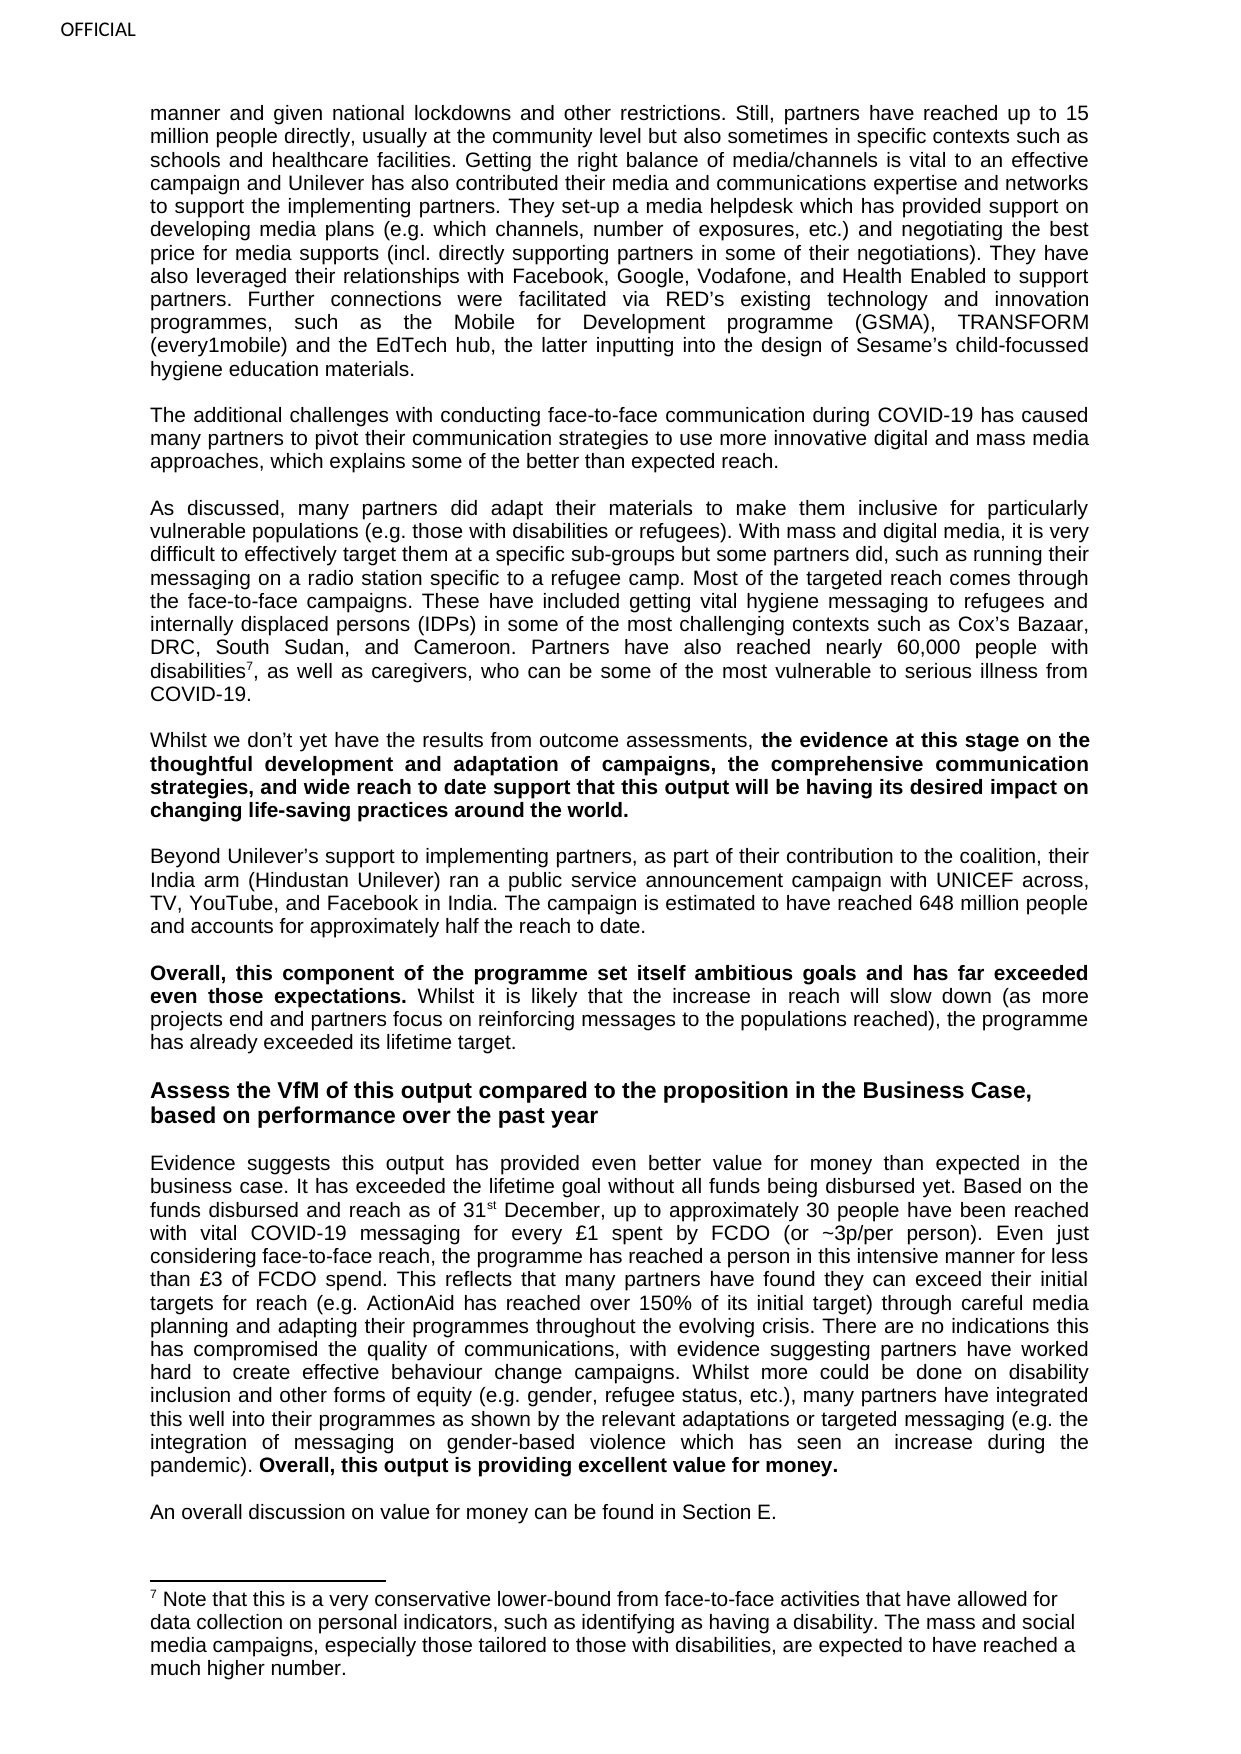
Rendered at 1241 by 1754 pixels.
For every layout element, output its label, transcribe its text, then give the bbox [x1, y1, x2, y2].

text manner and given national lockdowns and other restrictions. Still, partners have reached up to 15 million people directly, usually at the community level but also sometimes in specific contexts such as schools and healthcare facilities. Getting the right balance of media/channels is vital to an effective campaign and Unilever has also contributed their media and communications expertise and networks to support the implementing partners. They set-up a media helpdesk which has provided support on developing media plans (e.g. which channels, number of exposures, etc.) and negotiating the best price for media supports (incl. directly supporting partners in some of their negotiations). They have also leveraged their relationships with Facebook, Google, Vodafone, and Health Enabled to support partners. Further connections were facilitated via RED’s existing technology and innovation programmes, such as the Mobile for Development programme (GSMA), TRANSFORM (every1mobile) and the EdTech hub, the latter inputting into the design of Sesame’s child-focussed hygiene education materials. [150, 102, 1090, 380]
text Whilst we don’t yet have the results from outcome assessments, the evidence at this stage on the thoughtful development and adaptation of campaigns, the comprehensive communication strategies, and wide reach to date support that this output will be having its desired impact on changing life-saving practices around the world. [150, 729, 1090, 822]
text An overall discussion on value for money can be found in Section E. [150, 1500, 1090, 1523]
text Beyond Unilever’s support to implementing partners, as part of their contribution to the coalition, their India arm (Hindustan Unilever) ran a public service announcement campaign with UNICEF across, TV, YouTube, and Facebook in India. The campaign is estimated to have reached 648 million people and accounts for approximately half the reach to date. [150, 845, 1090, 938]
text As discussed, many partners did adapt their materials to make them inclusive for particularly vulnerable populations (e.g. those with disabilities or refugees). With mass and digital media, it is very difficult to effectively target them at a specific sub-groups but some partners did, such as running their messaging on a radio station specific to a refugee camp. Most of the targeted reach comes through the face-to-face campaigns. These have included getting vital hygiene messaging to refugees and internally displaced persons (IDPs) in some of the most challenging contexts such as Cox’s Bazaar, DRC, South Sudan, and Cameroon. Partners have also reached nearly 60,000 people with disabilities, as well as caregivers, who can be some of the most vulnerable to serious illness from COVID-19. [150, 497, 1090, 706]
text Evidence suggests this output has provided even better value for money than expected in the business case. It has exceeded the lifetime goal without all funds being disbursed yet. Based on the funds disbursed and reach as of 31st December, up to approximately 30 people have been reached with vital COVID-19 messaging for every £1 spent by FCDO (or ~3p/per person). Even just considering face-to-face reach, the programme has reached a person in this intensive manner for less than £3 of FCDO spend. This reflects that many partners have found they can exceed their initial targets for reach (e.g. ActionAid has reached over 150% of its initial target) through careful media planning and adapting their programmes throughout the evolving crisis. There are no indications this has compromised the quality of communications, with evidence suggesting partners have worked hard to create effective behaviour change campaigns. Whilst more could be done on disability inclusion and other forms of equity (e.g. gender, refugee status, etc.), many partners have integrated this well into their programmes as shown by the relevant adaptations or targeted messaging (e.g. the integration of messaging on gender-based violence which has seen an increase during the pandemic). Overall, this output is providing excellent value for money. [150, 1152, 1090, 1477]
text Assess the VfM of this output compared to the proposition in the Business Case, based on performance over the past year [150, 1077, 1090, 1128]
text Overall, this component of the programme set itself ambitious goals and has far exceeded even those expectations. Whilst it is likely that the increase in reach will slow down (as more projects end and partners focus on reinforcing messages to the populations reached), the programme has already exceeded its lifetime target. [150, 961, 1090, 1054]
text Note that this is a very conservative lower-bound from face-to-face activities that have allowed for data collection on personal indicators, such as identifying as having a disability. The mass and social media campaigns, especially those tailored to those with disabilities, are expected to have reached a much higher number. [150, 1587, 1090, 1680]
text The additional challenges with conducting face-to-face communication during COVID-19 has caused many partners to pivot their communication strategies to use more innovative digital and mass media approaches, which explains some of the better than expected reach. [150, 404, 1090, 473]
